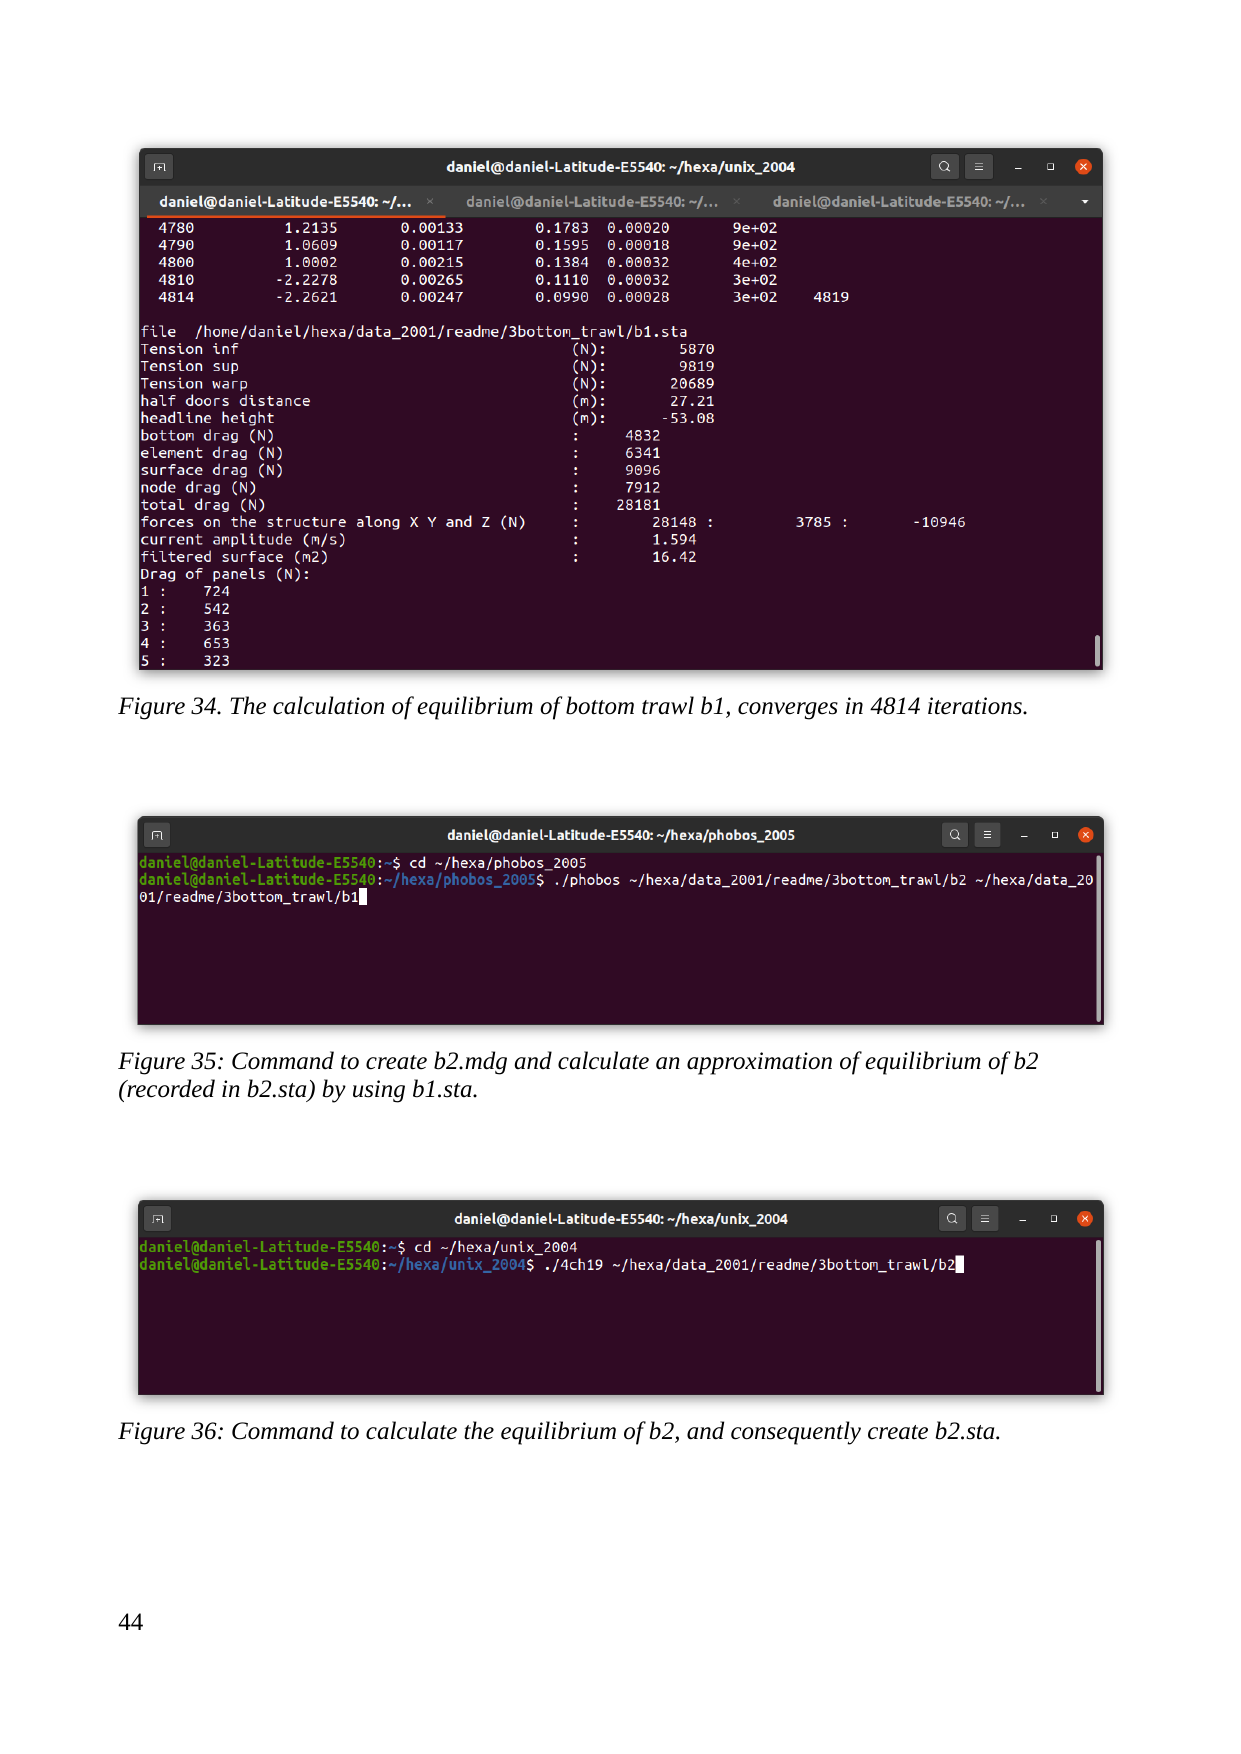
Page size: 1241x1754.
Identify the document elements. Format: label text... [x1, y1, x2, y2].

picture [118, 130, 1123, 692]
text Figure 35: Command to create b2.mdg and calculate an approximation of equilibrium of b2 (recorded in b2.sta) by using b1.sta. [118, 1046, 1122, 1103]
picture [118, 1182, 1123, 1417]
text Figure 36: Command to calculate the equilibrium of b2, and consequently create b2.sta. [118, 1417, 1122, 1445]
picture [118, 799, 1123, 1046]
text Figure 34. The calculation of equilibrium of bottom trawl b1, converges in 4814 iterations. [118, 692, 1122, 720]
